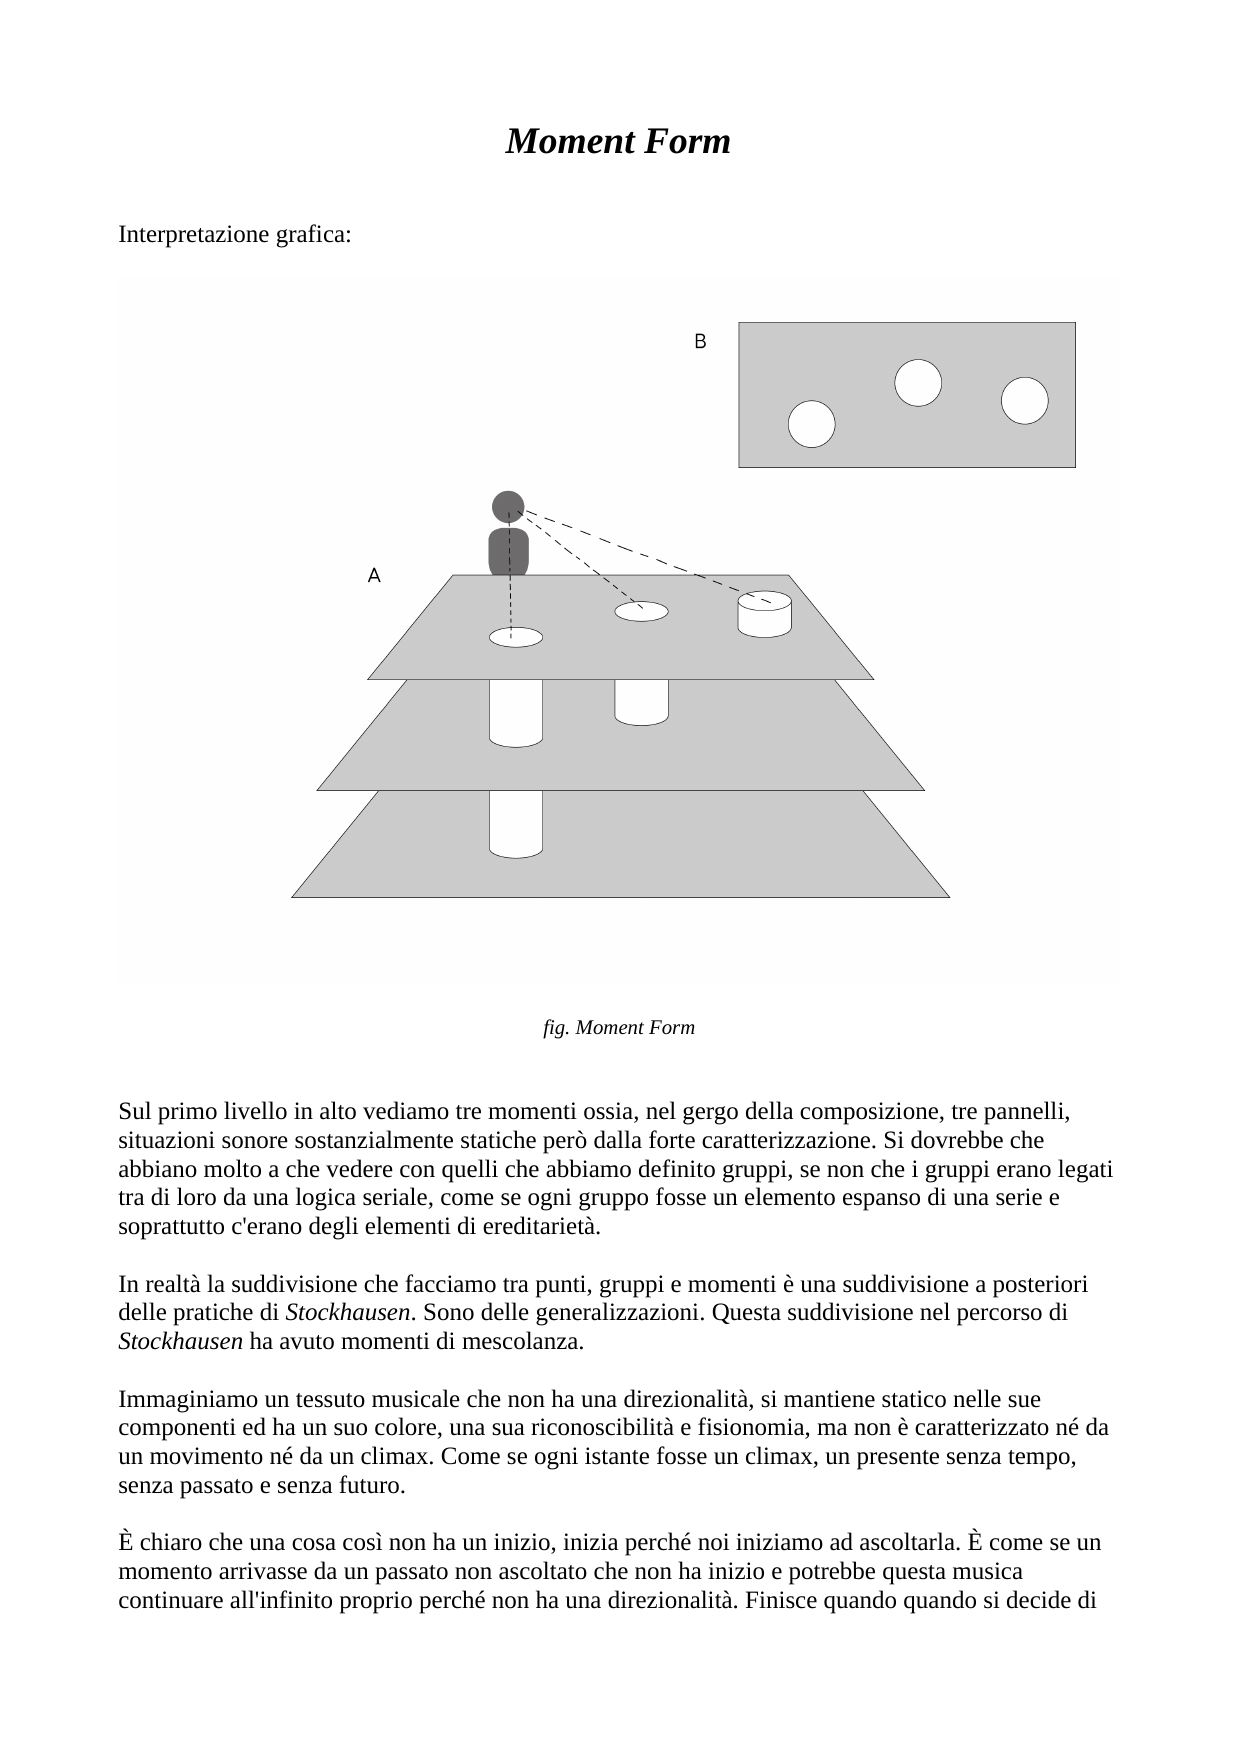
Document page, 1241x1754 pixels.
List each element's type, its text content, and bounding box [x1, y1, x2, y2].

picture [118, 276, 1123, 986]
text Moment Form [118, 118, 1122, 161]
text Sul primo livello in alto vediamo tre momenti ossia, nel gergo della composizione, tre pannelli, situazioni sonore sostanzialmente statiche però dalla forte caratterizzazione. Si dovrebbe che abbiano molto a che vedere con quelli che abbiamo definito gruppi, se non che i gruppi erano legati tra di loro da una logica seriale, come se ogni gruppo fosse un elemento espanso di una serie e soprattutto c'erano degli elementi di ereditarietà. In realtà la suddivisione che facciamo tra punti, gruppi e momenti è una suddivisione a posteriori delle pratiche di Stockhausen. Sono delle generalizzazioni. Questa suddivisione nel percorso di Stockhausen ha avuto momenti di mescolanza. Immaginiamo un tessuto musicale che non ha una direzionalità, si mantiene statico nelle sue componenti ed ha un suo colore, una sua riconoscibilità e fisionomia, ma non è caratterizzato né da un movimento né da un climax. Come se ogni istante fosse un climax, un presente senza tempo, senza passato e senza futuro. È chiaro che una cosa così non ha un inizio, inizia perché noi iniziamo ad ascoltarla. È come se un momento arrivasse da un passato non ascoltato che non ha inizio e potrebbe questa musica continuare all'infinito proprio perché non ha una direzionalità. Finisce quando quando si decide di [118, 1096, 1122, 1614]
text fig. Moment Form [118, 1015, 1122, 1039]
text Interpretazione grafica: [118, 161, 1122, 247]
